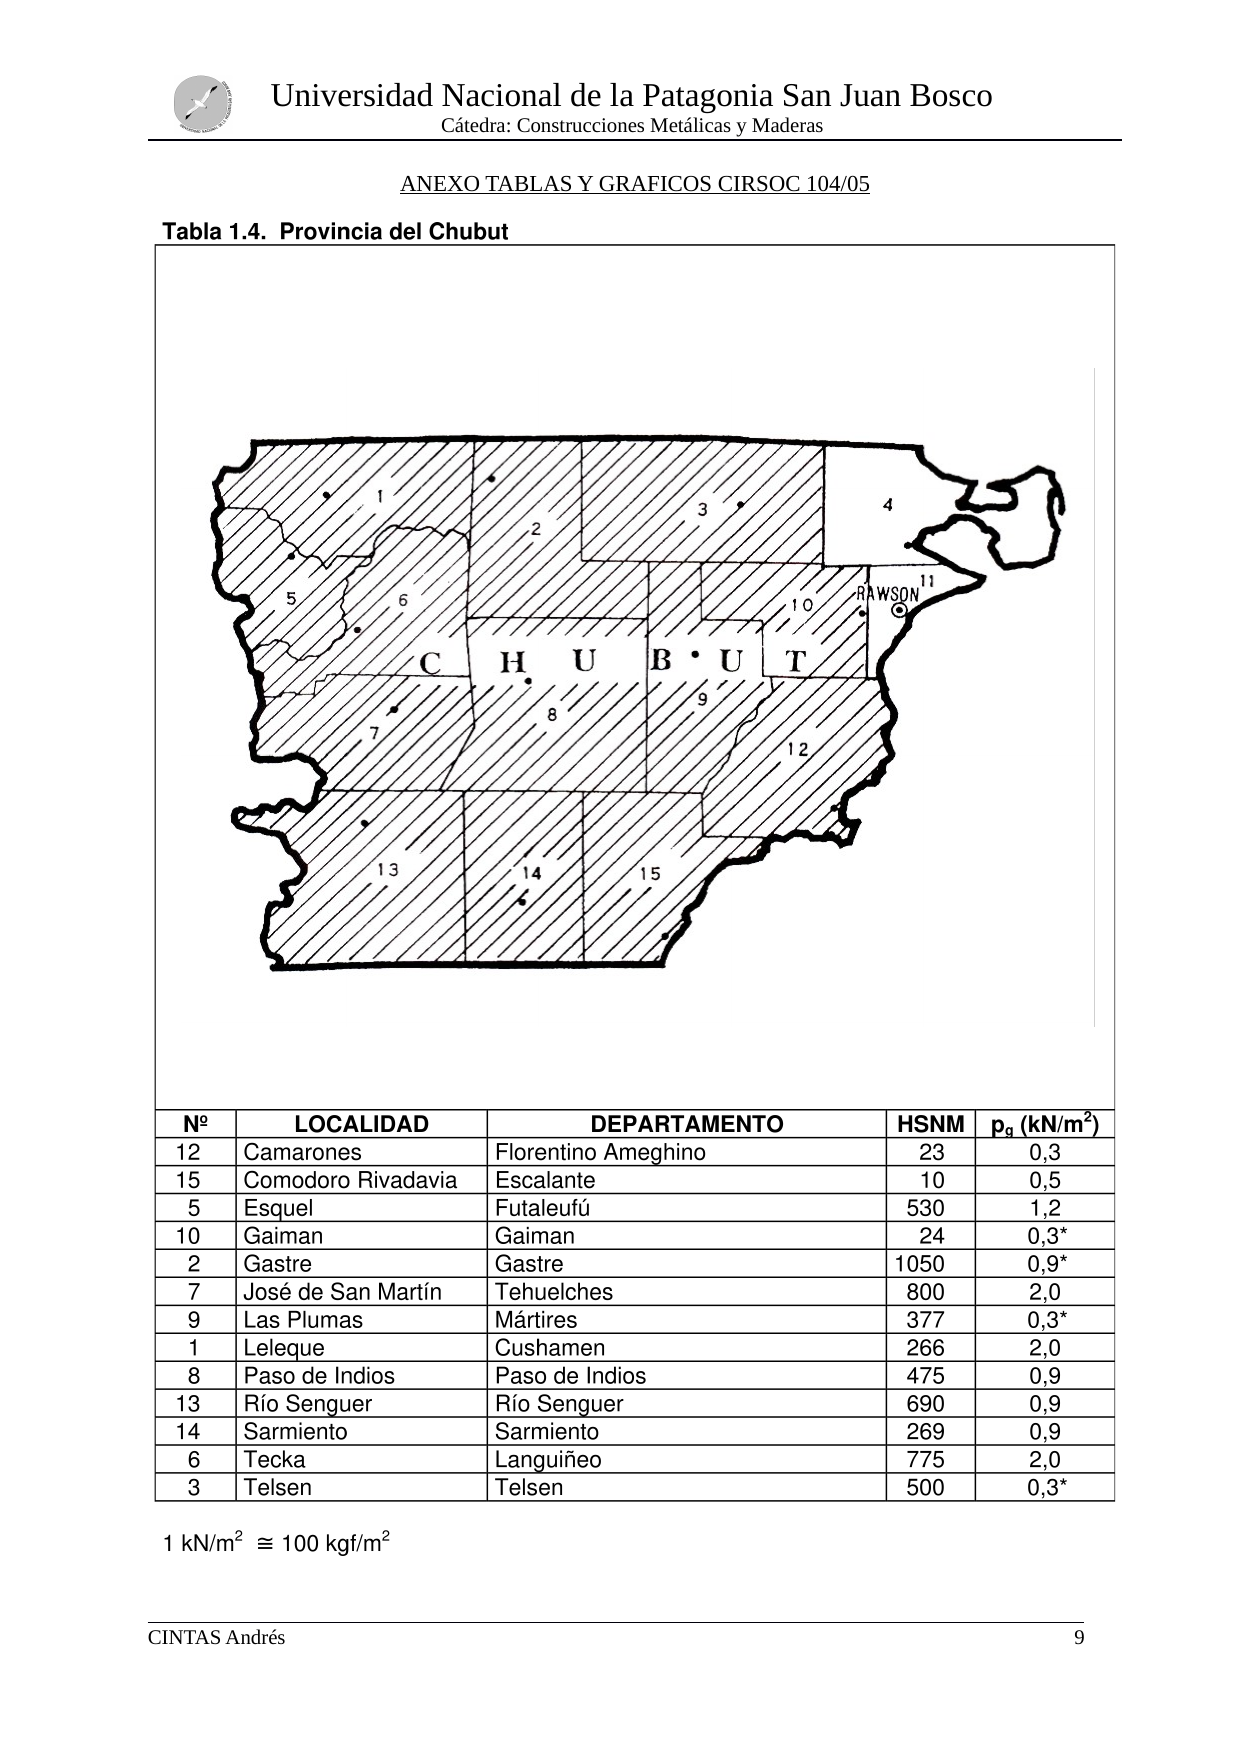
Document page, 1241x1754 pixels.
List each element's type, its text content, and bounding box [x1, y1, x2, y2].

text ANEXO TABLAS Y GRAFICOS CIRSOC 104/05 [148, 170, 1122, 196]
picture [173, 75, 233, 134]
picture [154, 222, 1116, 1556]
